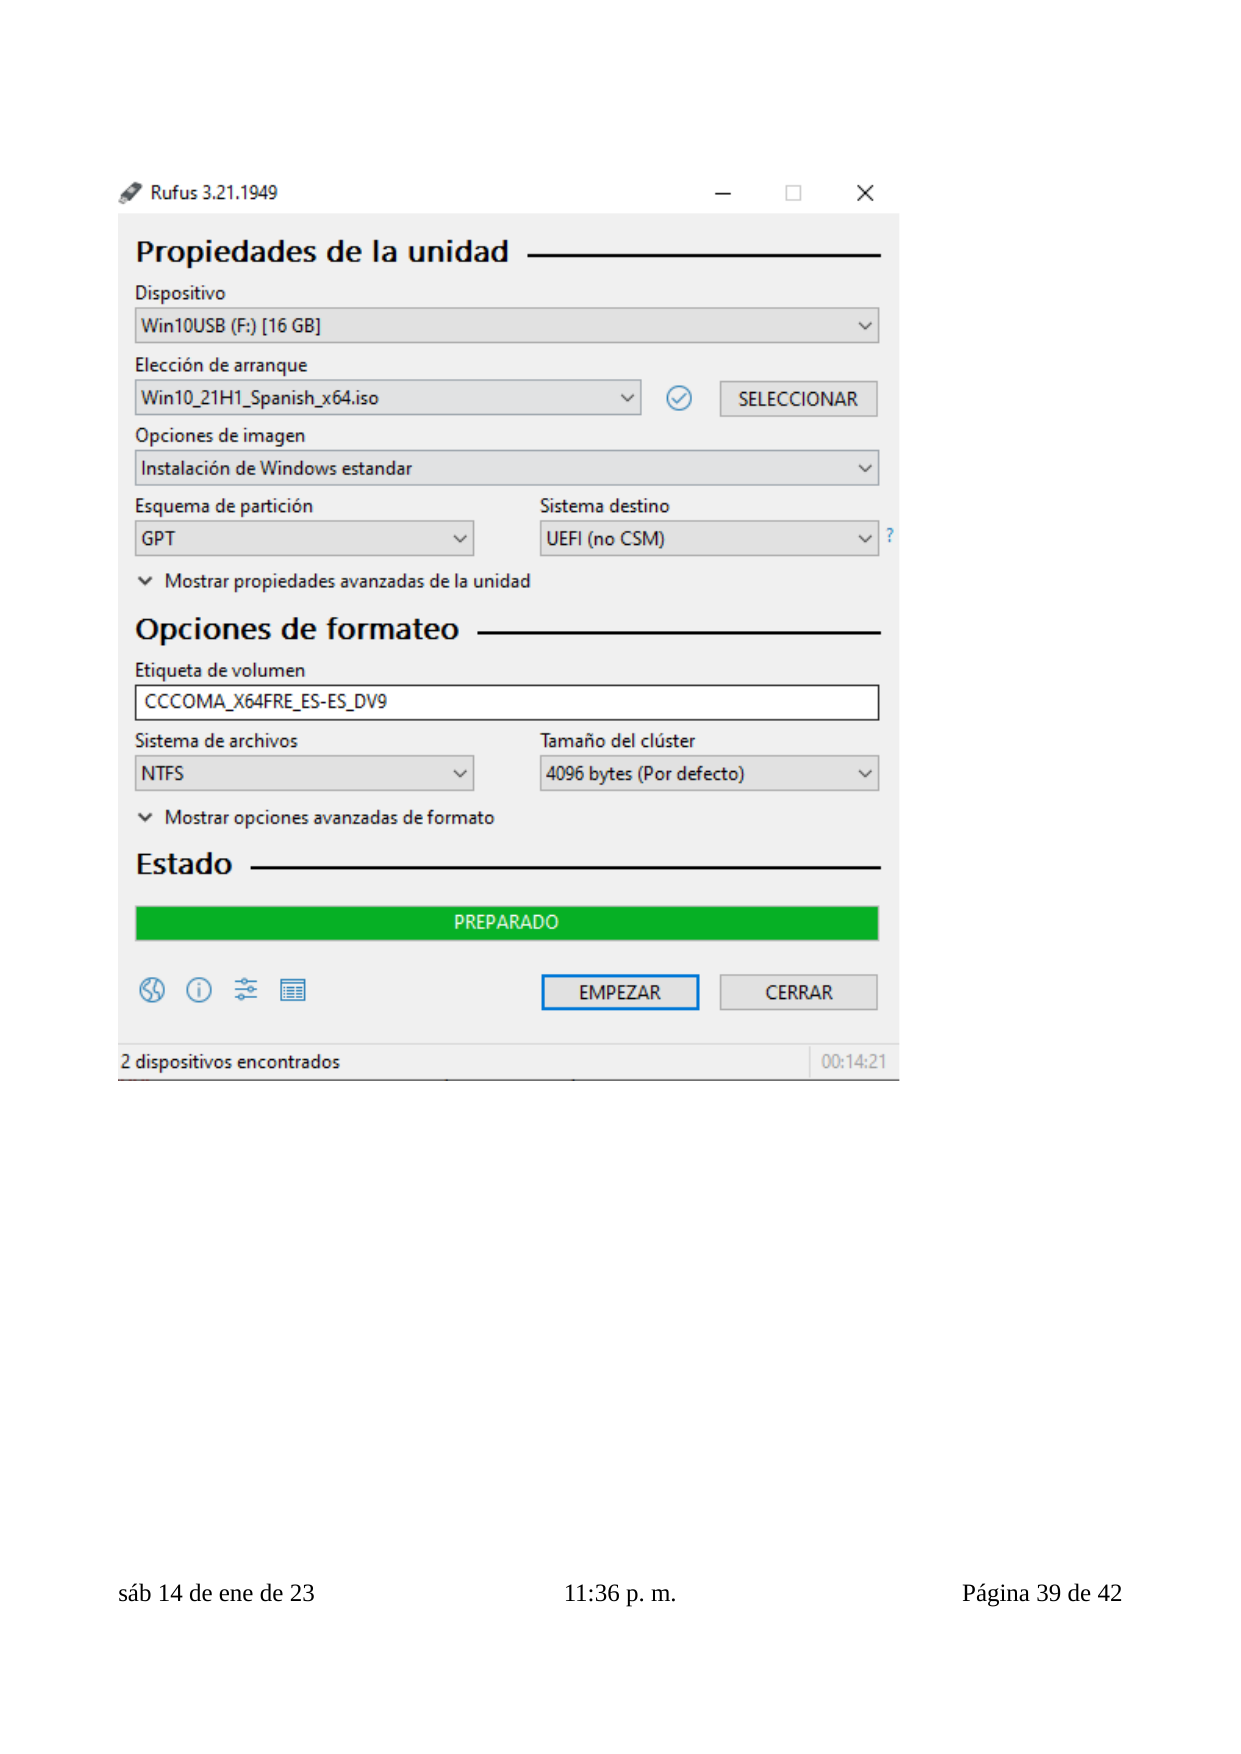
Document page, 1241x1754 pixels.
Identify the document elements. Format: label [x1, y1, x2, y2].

picture [118, 177, 900, 1081]
